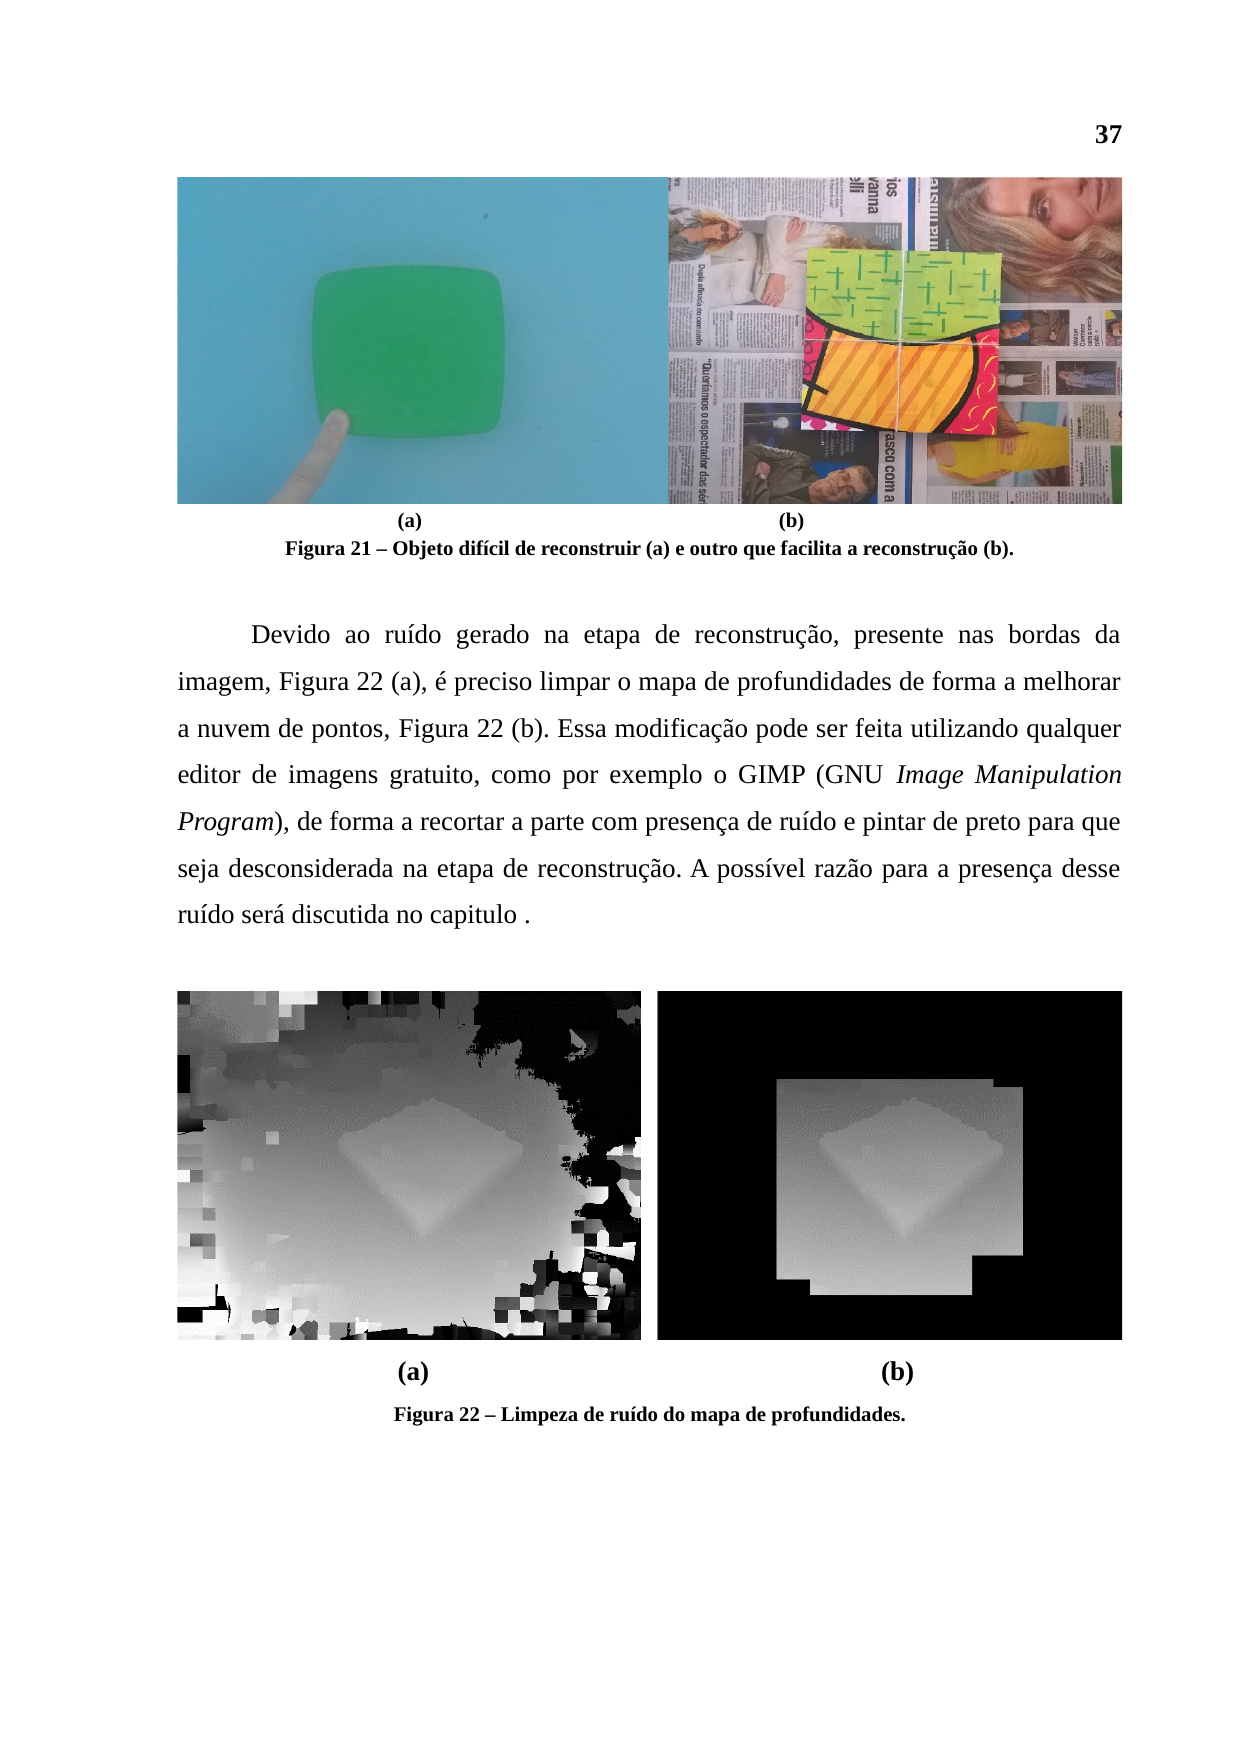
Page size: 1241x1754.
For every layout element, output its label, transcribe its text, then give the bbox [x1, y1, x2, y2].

text Figura 22 – Limpeza de ruído do mapa de profundidades. [177, 1402, 1122, 1426]
picture [177, 991, 1123, 1340]
text Figura 21 – Objeto difícil de reconstruir (a) e outro que facilita a reconstrução (b). [177, 536, 1122, 560]
list (b) [397, 1355, 1122, 1386]
list (b) [397, 508, 1122, 532]
picture [177, 177, 1123, 504]
text Devido ao ruído gerado na etapa de reconstrução, presente nas bordas da imagem, Figura 22 (a), é preciso limpar o mapa de profundidades de forma a melhorar a nuvem de pontos, Figura 22 (b). Essa modificação pode ser feita utilizando qualquer editor de imagens gratuito, como por exemplo o GIMP (GNU Image Manipulation Program), de forma a recortar a parte com presença de ruído e pintar de preto para que seja desconsiderada na etapa de reconstrução. A possível razão para a presença desse ruído será discutida no capitulo . [177, 618, 1122, 929]
